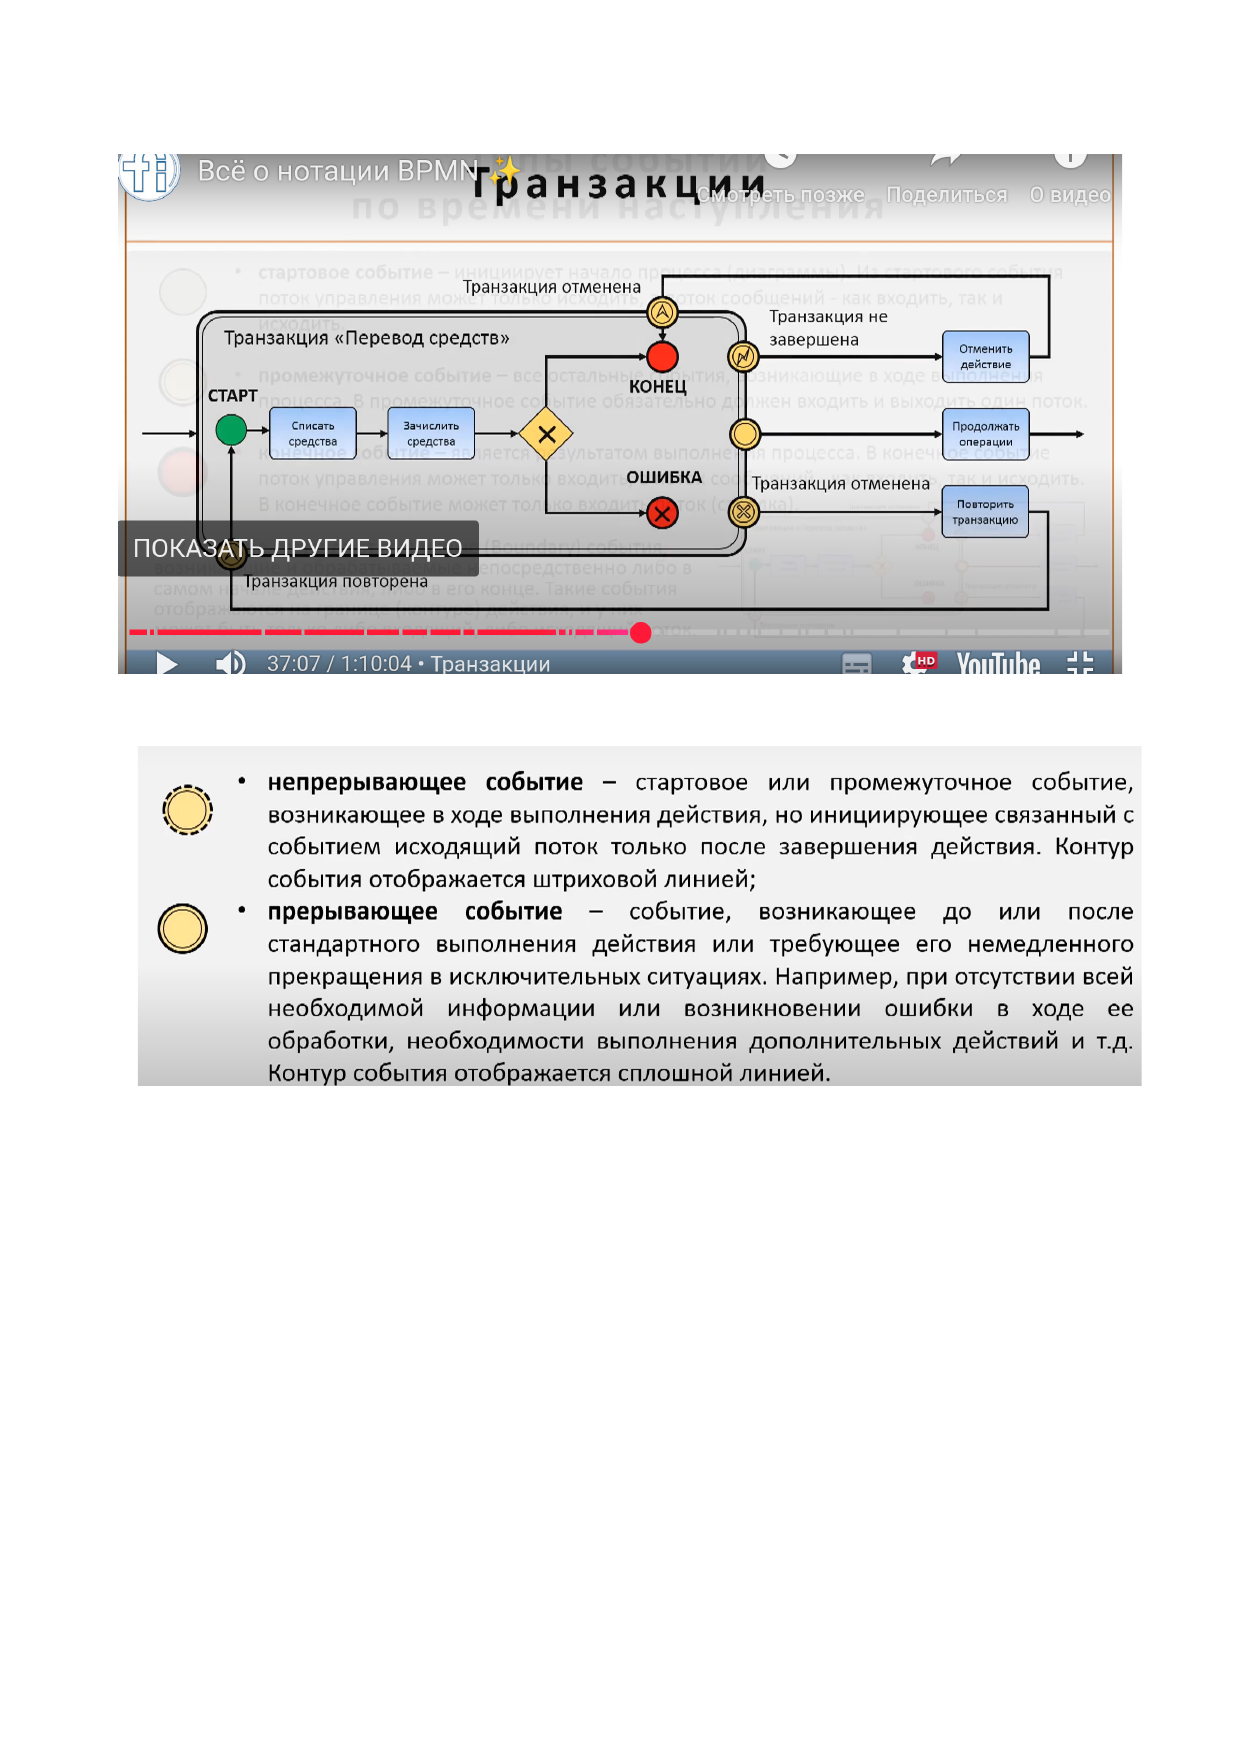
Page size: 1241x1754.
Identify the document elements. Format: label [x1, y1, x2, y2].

picture [137, 746, 1142, 1086]
picture [118, 154, 1123, 674]
